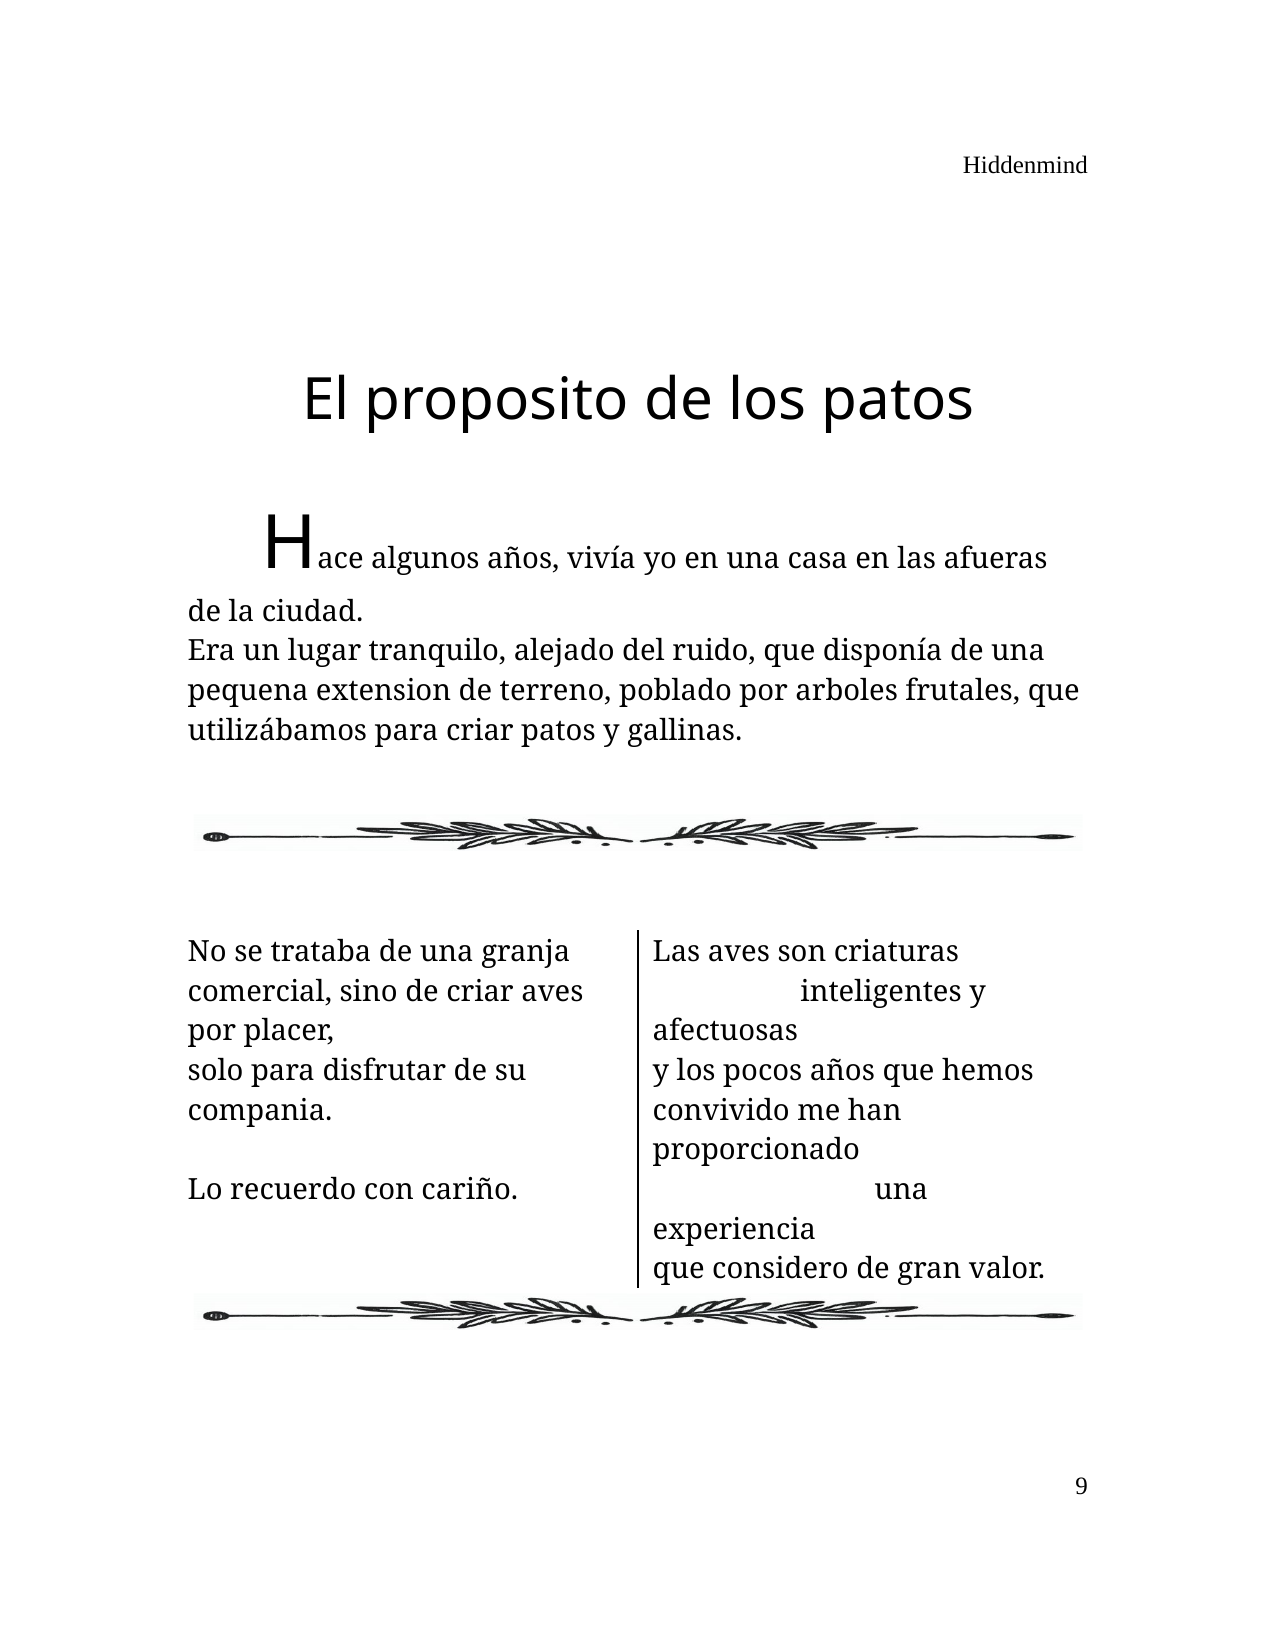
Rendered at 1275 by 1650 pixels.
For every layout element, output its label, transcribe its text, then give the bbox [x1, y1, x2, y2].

text una experiencia [652, 1168, 1087, 1248]
text inteligentes y afectuosas [652, 970, 1087, 1049]
picture [193, 814, 1083, 851]
text solo para disfrutar de su compania. [187, 1049, 622, 1128]
text Era un lugar tranquilo, alejado del ruido, que disponía de una pequena extension de terreno, poblado por arboles frutales, que utilizábamos para criar patos y gallinas. [187, 630, 1087, 749]
text Las aves son criaturas [652, 930, 1087, 970]
text y los pocos años que hemos convivido me han proporcionado [652, 1049, 1087, 1168]
text No se trataba de una granja comercial, sino de criar aves por placer, [187, 930, 622, 1049]
picture [193, 1293, 1083, 1330]
text Hace algunos años, vivía yo en una casa en las afueras de la ciudad. [187, 488, 1087, 630]
text Lo recuerdo con cariño. [187, 1168, 622, 1208]
text que considero de gran valor. [652, 1248, 1087, 1287]
